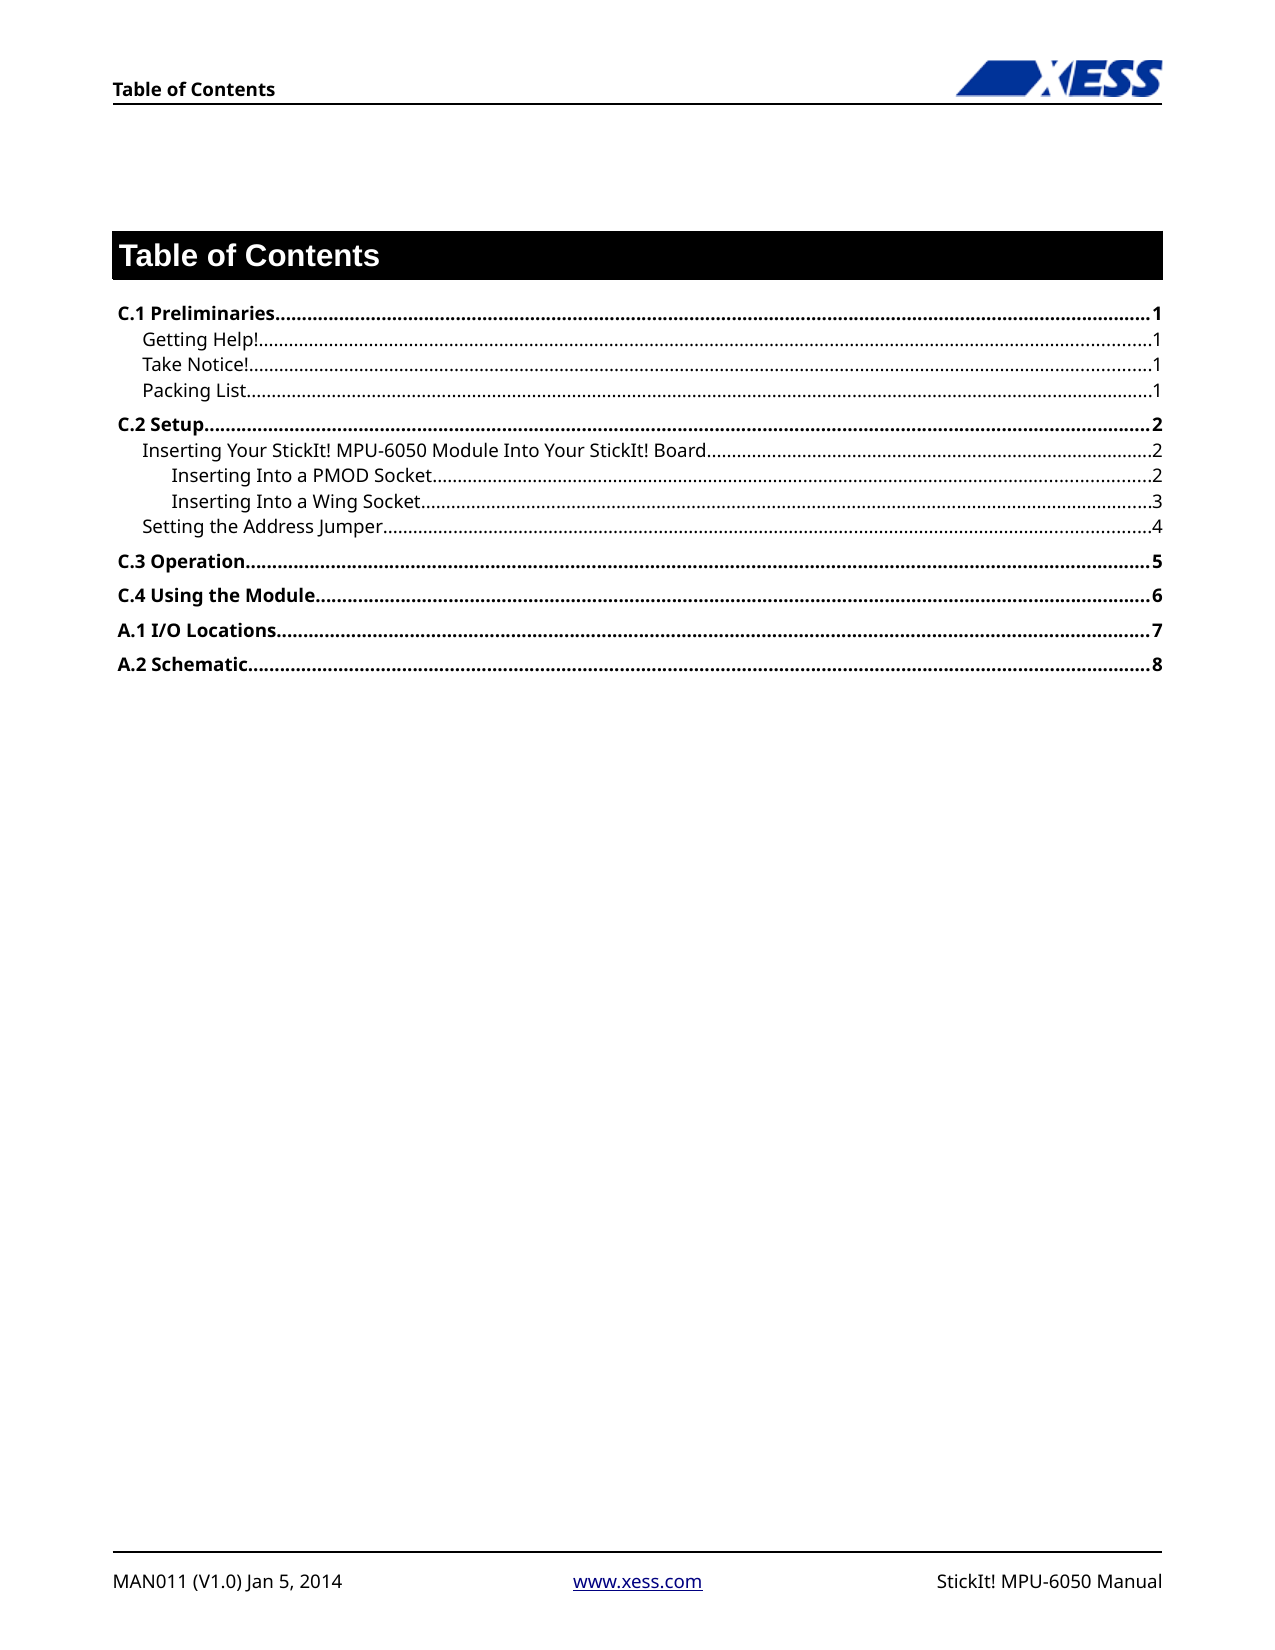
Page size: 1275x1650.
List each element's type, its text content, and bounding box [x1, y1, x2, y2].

text Inserting Into a Wing Socket 3 [171, 488, 1162, 513]
picture [955, 60, 1163, 97]
text A.1 I/O Locations 7 [112, 617, 1162, 642]
text C.1 Preliminaries 1 [112, 300, 1162, 326]
text Inserting Your StickIt! MPU-6050 Module Into Your StickIt! Board 2 [142, 437, 1162, 462]
text Packing List 1 [142, 377, 1162, 402]
subtitle Table of Contents [114, 232, 1162, 279]
text C.2 Setup 2 [112, 411, 1162, 437]
text Getting Help! 1 [142, 326, 1162, 351]
text C.3 Operation 5 [112, 548, 1162, 573]
text C.4 Using the Module 6 [112, 582, 1162, 608]
text Take Notice! 1 [142, 351, 1162, 377]
text Setting the Address Jumper 4 [142, 513, 1162, 539]
text A.2 Schematic 8 [112, 651, 1162, 677]
text Inserting Into a PMOD Socket 2 [171, 462, 1162, 488]
